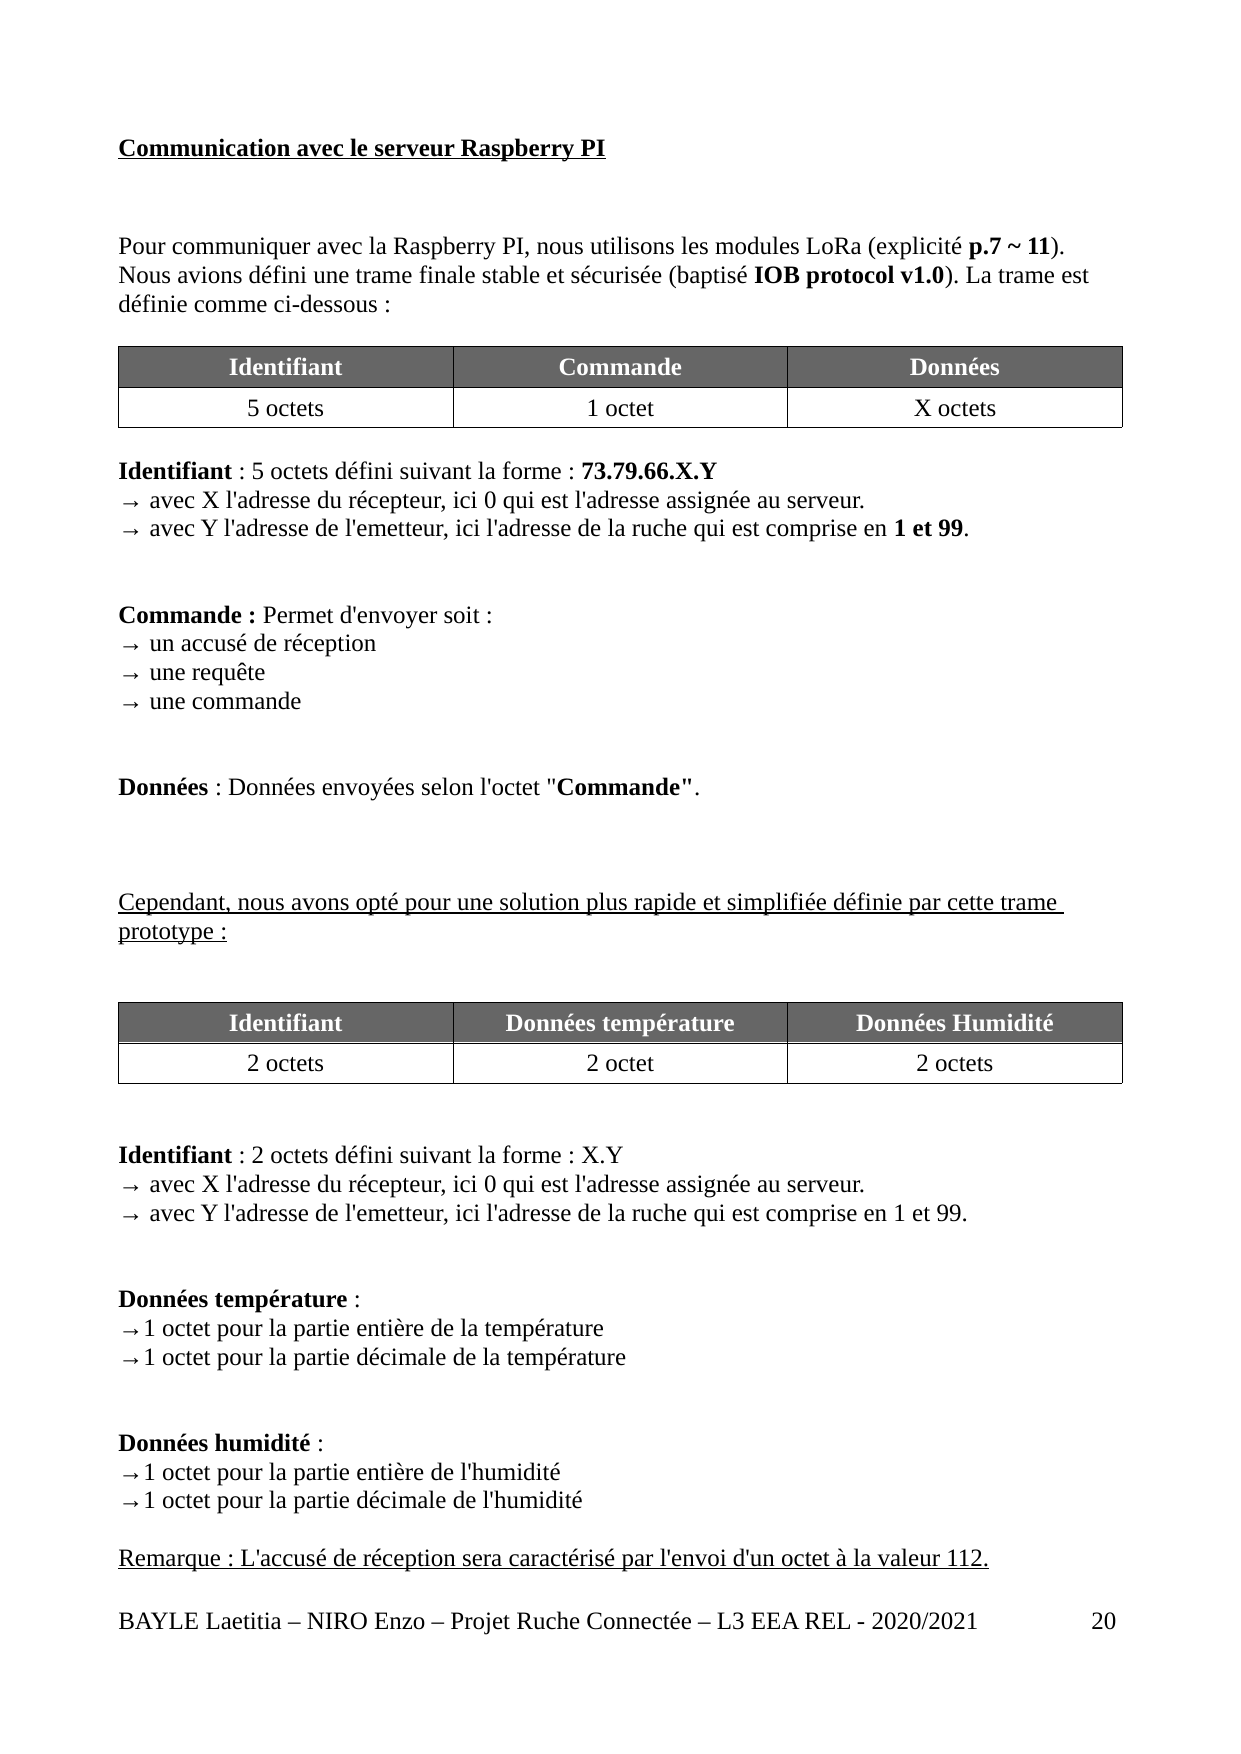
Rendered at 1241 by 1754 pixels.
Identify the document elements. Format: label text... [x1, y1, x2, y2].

text Remarque : L'accusé de réception sera caractérisé par l'envoi d'un octet à la valeur 112. [118, 1543, 1122, 1572]
text → un accusé de réception [118, 628, 1122, 657]
text Commande : Permet d'envoyer soit : [118, 600, 1122, 628]
text Cependant, nous avons opté pour une solution plus rapide et simplifiée définie par cette trame prototype : [118, 887, 1122, 945]
table_header Identifiant [119, 1003, 453, 1042]
text →1 octet pour la partie décimale de la température [118, 1342, 1122, 1370]
text Données température : [118, 1284, 1122, 1313]
text Données : Données envoyées selon l'octet "Commande". [118, 772, 1122, 801]
table_header Données Humidité [788, 1003, 1122, 1042]
text Nous avions défini une trame finale stable et sécurisée (baptisé IOB protocol v1.0). La trame est définie comme ci-dessous : [118, 260, 1122, 318]
text →1 octet pour la partie décimale de l'humidité [118, 1485, 1122, 1514]
text → avec Y l'adresse de l'emetteur, ici l'adresse de la ruche qui est comprise en 1 et 99. [118, 513, 1122, 542]
text → une requête [118, 657, 1122, 686]
text → avec X l'adresse du récepteur, ici 0 qui est l'adresse assignée au serveur. [118, 1169, 1122, 1198]
text → une commande [118, 686, 1122, 715]
table_header Données [788, 347, 1122, 387]
table_header Données température [454, 1003, 787, 1042]
subtitle Communication avec le serveur Raspberry PI [118, 133, 1122, 161]
text Données humidité : [118, 1428, 1122, 1457]
text →1 octet pour la partie entière de l'humidité [118, 1457, 1122, 1485]
text Identifiant : 2 octets défini suivant la forme : X.Y [118, 1140, 1122, 1169]
table_header Commande [454, 347, 787, 387]
table_cell 5 octets [119, 388, 453, 427]
table_header Identifiant [119, 347, 453, 387]
table_cell X octets [788, 388, 1122, 427]
table_cell 1 octet [454, 388, 787, 427]
text → avec X l'adresse du récepteur, ici 0 qui est l'adresse assignée au serveur. [118, 485, 1122, 513]
text Pour communiquer avec la Raspberry PI, nous utilisons les modules LoRa (explicité p.7 ~ 11). [118, 231, 1122, 260]
text → avec Y l'adresse de l'emetteur, ici l'adresse de la ruche qui est comprise en 1 et 99. [118, 1198, 1122, 1227]
table_cell 2 octet [454, 1044, 787, 1083]
table_cell 2 octets [119, 1044, 453, 1083]
text →1 octet pour la partie entière de la température [118, 1313, 1122, 1342]
text Identifiant : 5 octets défini suivant la forme : 73.79.66.X.Y [118, 456, 1122, 485]
table_cell 2 octets [788, 1044, 1122, 1083]
